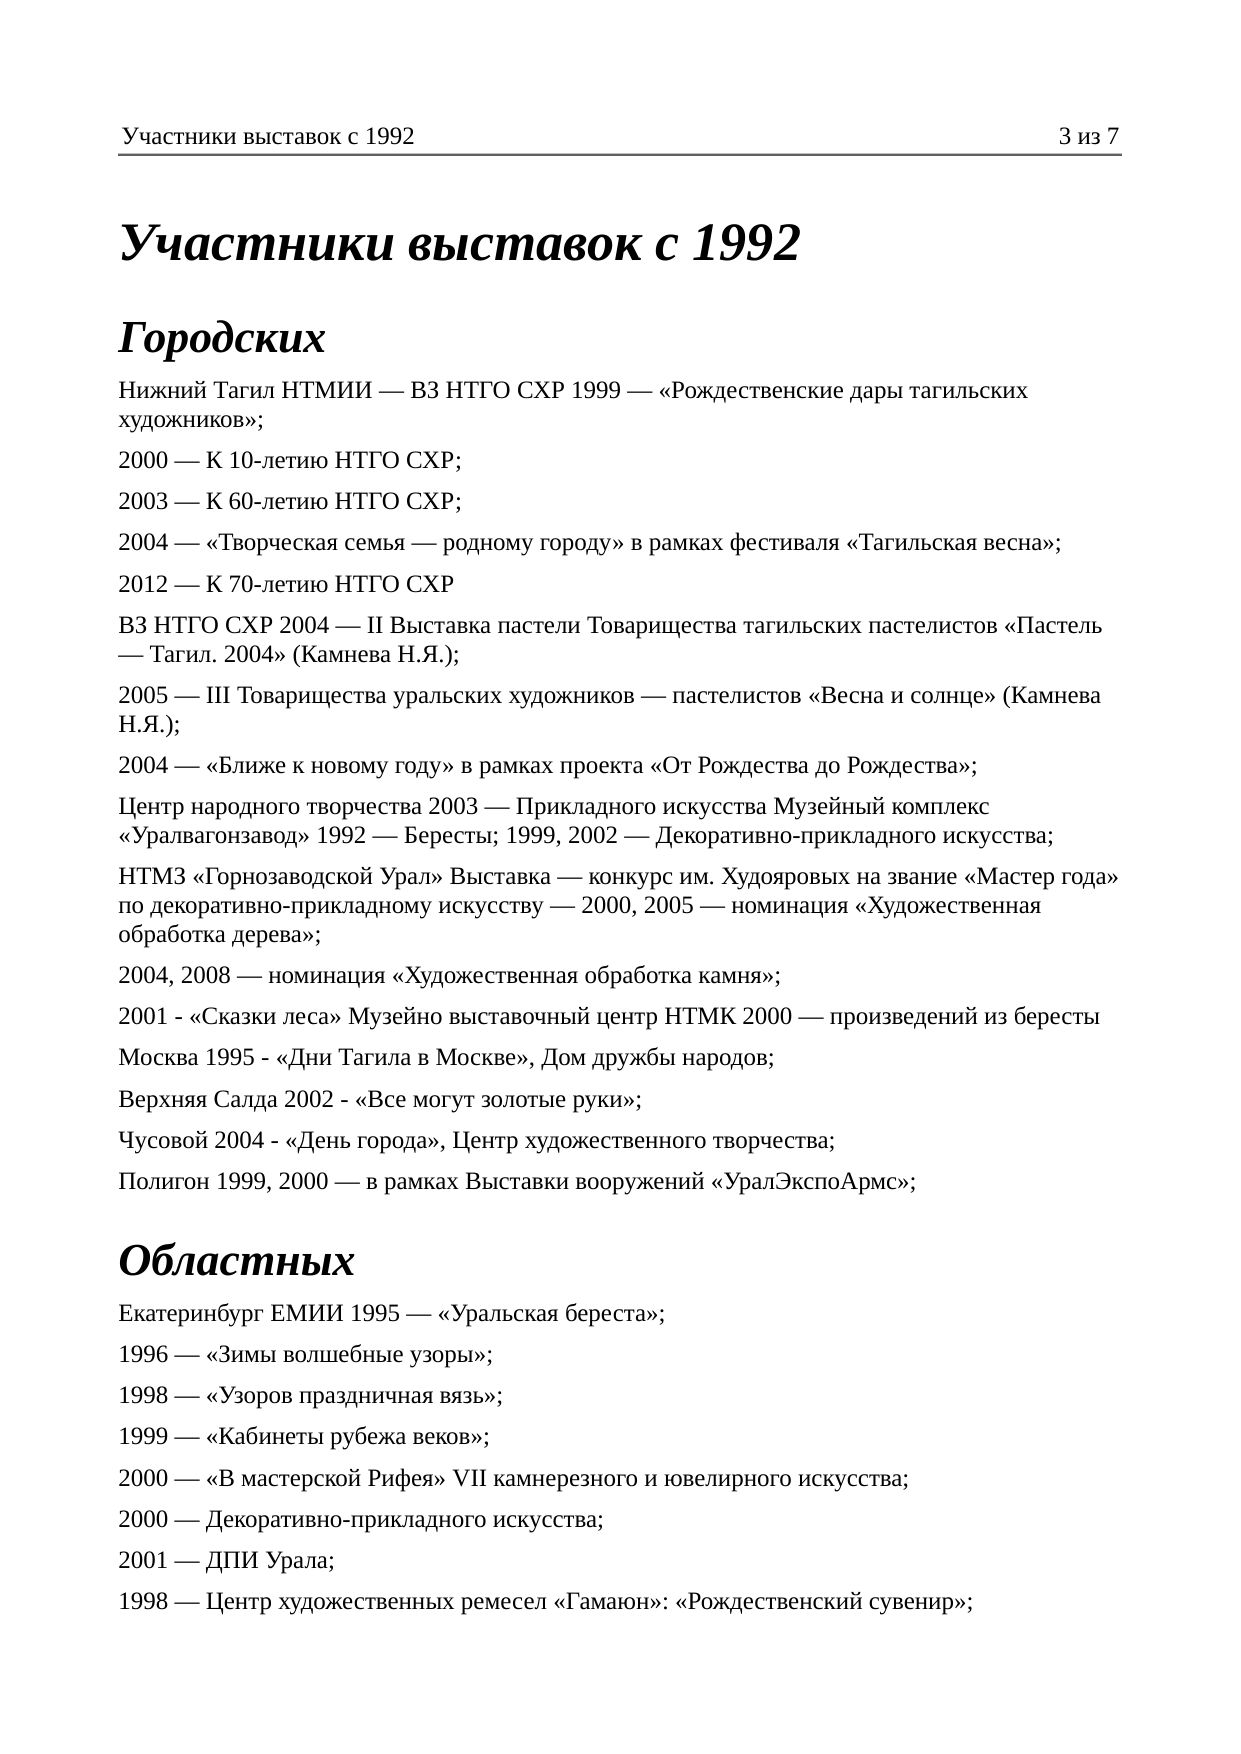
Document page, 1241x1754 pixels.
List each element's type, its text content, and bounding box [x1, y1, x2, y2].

text Екатеринбург ЕМИИ 1995 — «Уральская береста»; [118, 1298, 1122, 1326]
text НТМЗ «Горнозаводской Урал» Выставка — конкурс им. Худояровых на звание «Мастер года» по декоративно-прикладному искусству — 2000, 2005 — номинация «Художественная обработка дерева»; [118, 861, 1122, 947]
subtitle Участники выставок с 1992 [118, 210, 1122, 272]
text 2003 — К 60-летию НТГО СХР; [118, 486, 1122, 515]
text 2005 — III Товарищества уральских художников — пастелистов «Весна и солнце» (Камнева Н.Я.); [118, 680, 1122, 737]
text 2001 - «Сказки леса» Музейно выставочный центр НТМК 2000 — произведений из бересты [118, 1001, 1122, 1030]
subtitle Областных [118, 1232, 1122, 1285]
text 1998 — Центр художественных ремесел «Гамаюн»: «Рождественский сувенир»; [118, 1586, 1122, 1615]
text 2004 — «Творческая семья — родному городу» в рамках фестиваля «Тагильская весна»; [118, 527, 1122, 556]
text 2012 — К 70-летию НТГО СХР [118, 569, 1122, 597]
text 2000 — Декоративно-прикладного искусства; [118, 1504, 1122, 1533]
text 2004, 2008 — номинация «Художественная обработка камня»; [118, 960, 1122, 989]
text Центр народного творчества 2003 — Прикладного искусства Музейный комплекс «Уралвагонзавод» 1992 — Бересты; 1999, 2002 — Декоративно-прикладного искусства; [118, 791, 1122, 849]
text 2000 — «В мастерской Рифея» VII камнерезного и ювелирного искусства; [118, 1463, 1122, 1491]
text 2001 — ДПИ Урала; [118, 1545, 1122, 1574]
text ВЗ НТГО СХР 2004 — II Выставка пастели Товарищества тагильских пастелистов «Пастель — Тагил. 2004» (Камнева Н.Я.); [118, 610, 1122, 667]
text Москва 1995 - «Дни Тагила в Москве», Дом дружбы народов; [118, 1042, 1122, 1071]
text Чусовой 2004 - «День города», Центр художественного творчества; [118, 1125, 1122, 1154]
text Верхняя Салда 2002 - «Все могут золотые руки»; [118, 1084, 1122, 1112]
text 1999 — «Кабинеты рубежа веков»; [118, 1421, 1122, 1450]
text 1996 — «Зимы волшебные узоры»; [118, 1339, 1122, 1368]
subtitle Городских [118, 310, 1122, 362]
text 1998 — «Узоров праздничная вязь»; [118, 1380, 1122, 1409]
text Нижний Тагил НТМИИ — ВЗ НТГО СХР 1999 — «Рождественские дары тагильских художников»; [118, 375, 1122, 432]
text 2000 — К 10-летию НТГО СХР; [118, 445, 1122, 474]
text Полигон 1999, 2000 — в рамках Выставки вооружений «УралЭкспоАрмс»; [118, 1166, 1122, 1195]
text 2004 — «Ближе к новому году» в рамках проекта «От Рождества до Рождества»; [118, 750, 1122, 779]
